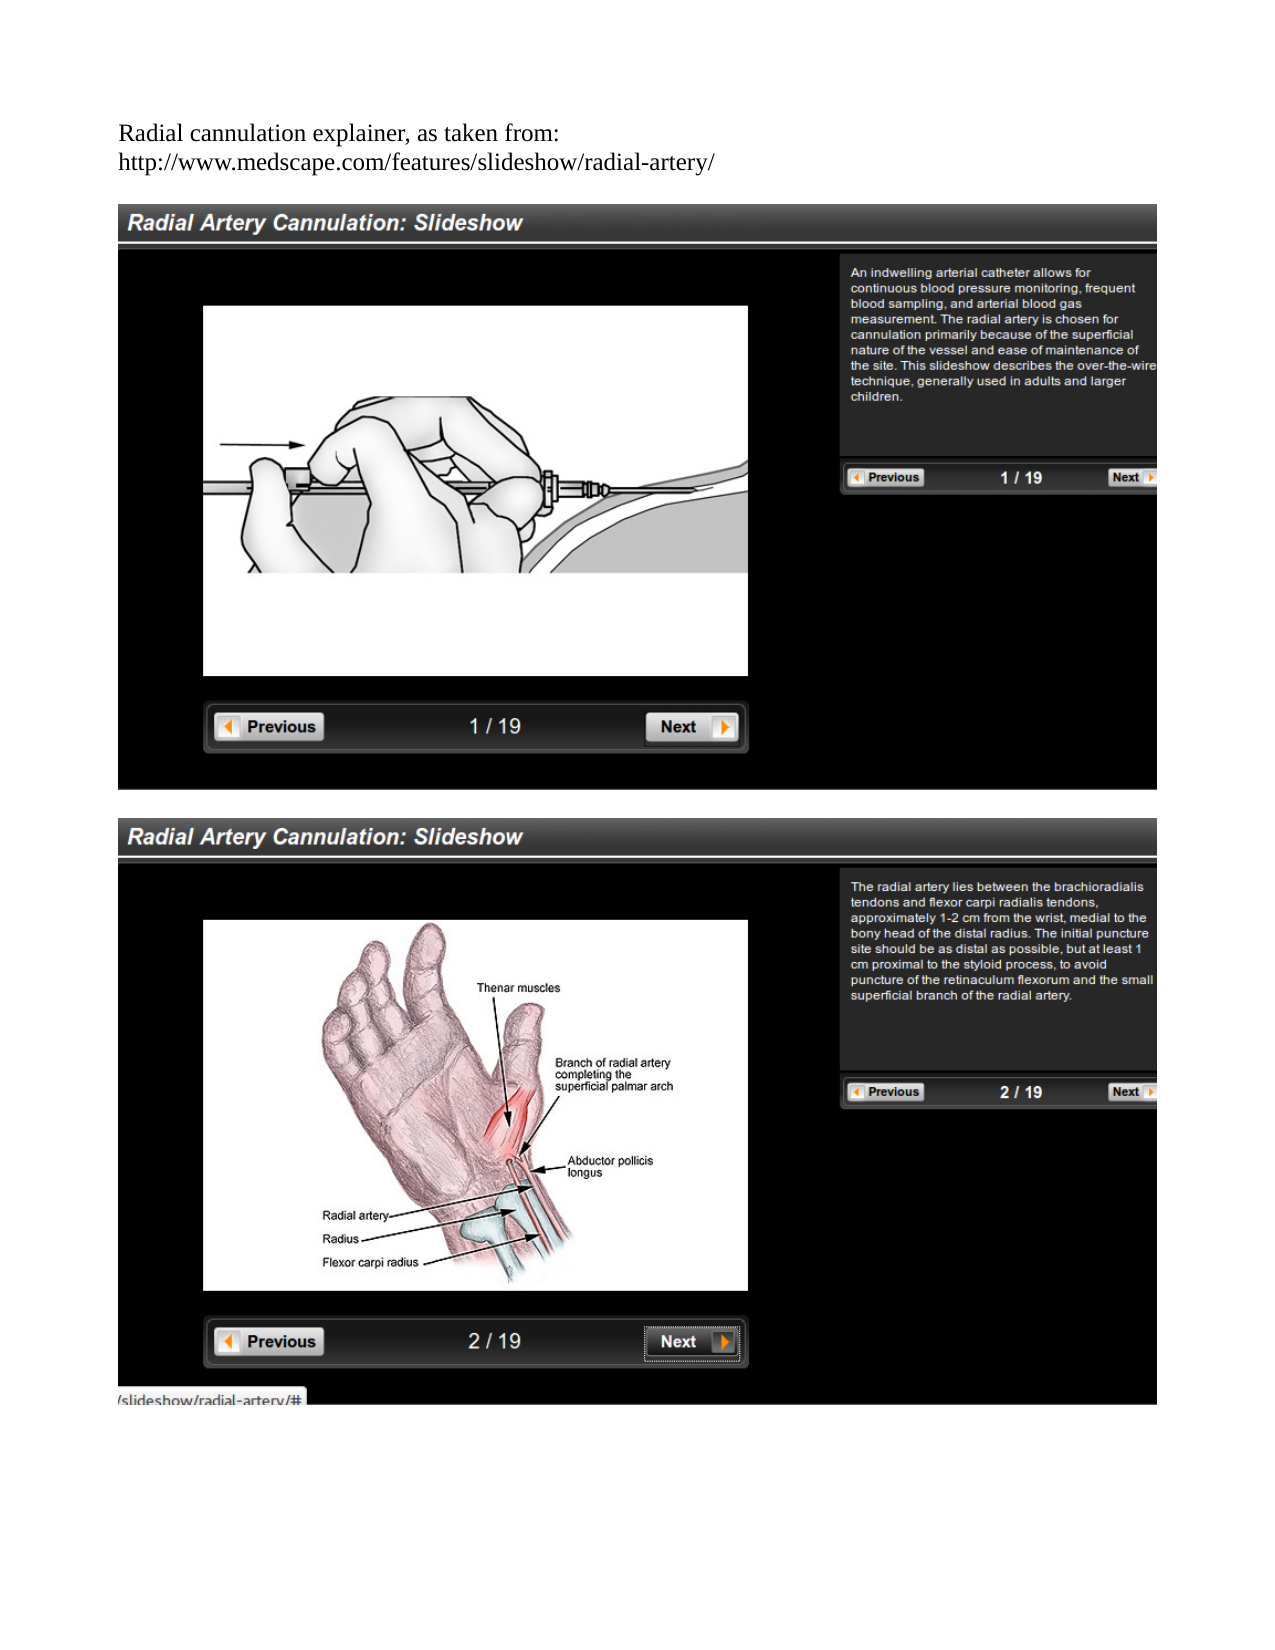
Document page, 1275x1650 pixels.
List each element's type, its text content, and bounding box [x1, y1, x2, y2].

picture [118, 204, 1157, 790]
picture [118, 818, 1157, 1405]
text Radial cannulation explainer, as taken from: [118, 118, 1157, 147]
text http://www.medscape.com/features/slideshow/radial-artery/ [118, 147, 1157, 176]
